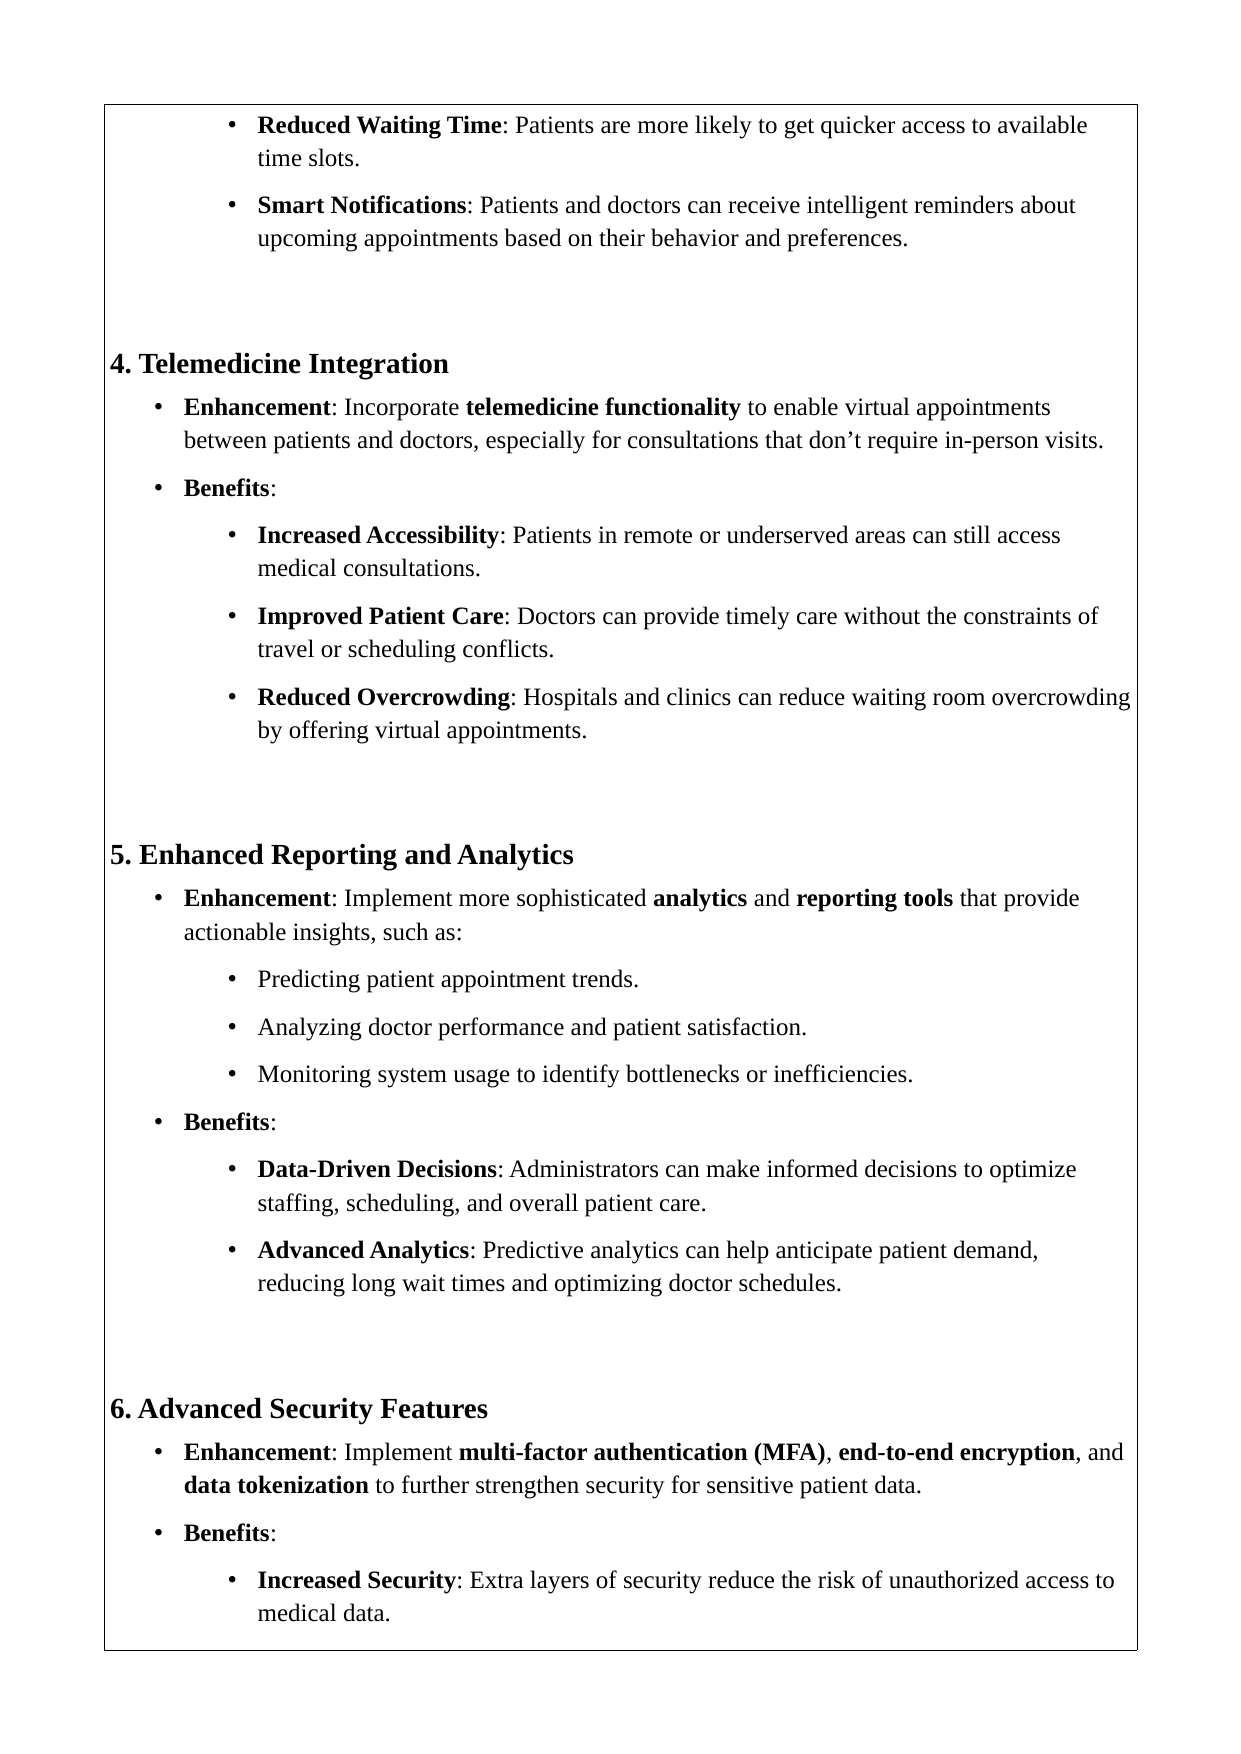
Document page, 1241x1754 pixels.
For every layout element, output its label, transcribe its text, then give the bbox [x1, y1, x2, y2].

list Reduced Overcrowding: Hospitals and clinics can reduce waiting room overcrowding by offering virtual appointments. [228, 682, 1131, 743]
list Reduced Waiting Time: Patients are more likely to get quicker access to available time slots. [228, 110, 1131, 171]
list Data-Driven Decisions: Administrators can make informed decisions to optimize staffing, scheduling, and overall patient care. [228, 1154, 1131, 1216]
list Monitoring system usage to identify bottlenecks or inefficiencies. [228, 1059, 1131, 1088]
list Benefits: [154, 1518, 1131, 1546]
list Improved Patient Care: Doctors can provide timely care without the constraints of travel or scheduling conflicts. [228, 601, 1131, 663]
list Increased Accessibility: Patients in remote or underserved areas can still access medical consultations. [228, 520, 1131, 582]
subtitle 4. Telemedicine Integration [110, 346, 1131, 380]
list Smart Notifications: Patients and doctors can receive intelligent reminders about upcoming appointments based on their behavior and preferences. [228, 190, 1131, 252]
list Benefits: [154, 473, 1131, 502]
list Enhancement: Implement multi-factor authentication (MFA), end-to-end encryption, and data tokenization to further strengthen security for sensitive patient data. [154, 1437, 1131, 1499]
subtitle 5. Enhanced Reporting and Analytics [110, 837, 1131, 871]
list Analyzing doctor performance and patient satisfaction. [228, 1012, 1131, 1041]
subtitle 6. Advanced Security Features [110, 1391, 1131, 1424]
list Benefits: [154, 1107, 1131, 1136]
list Advanced Analytics: Predictive analytics can help anticipate patient demand, reducing long wait times and optimizing doctor schedules. [228, 1235, 1131, 1297]
list Enhancement: Incorporate telemedicine functionality to enable virtual appointments between patients and doctors, especially for consultations that don’t require in-person visits. [154, 392, 1131, 454]
list Enhancement: Implement more sophisticated analytics and reporting tools that provide actionable insights, such as: [154, 883, 1131, 945]
list Predicting patient appointment trends. [228, 964, 1131, 993]
list Increased Security: Extra layers of security reduce the risk of unauthorized access to medical data. [228, 1565, 1131, 1627]
